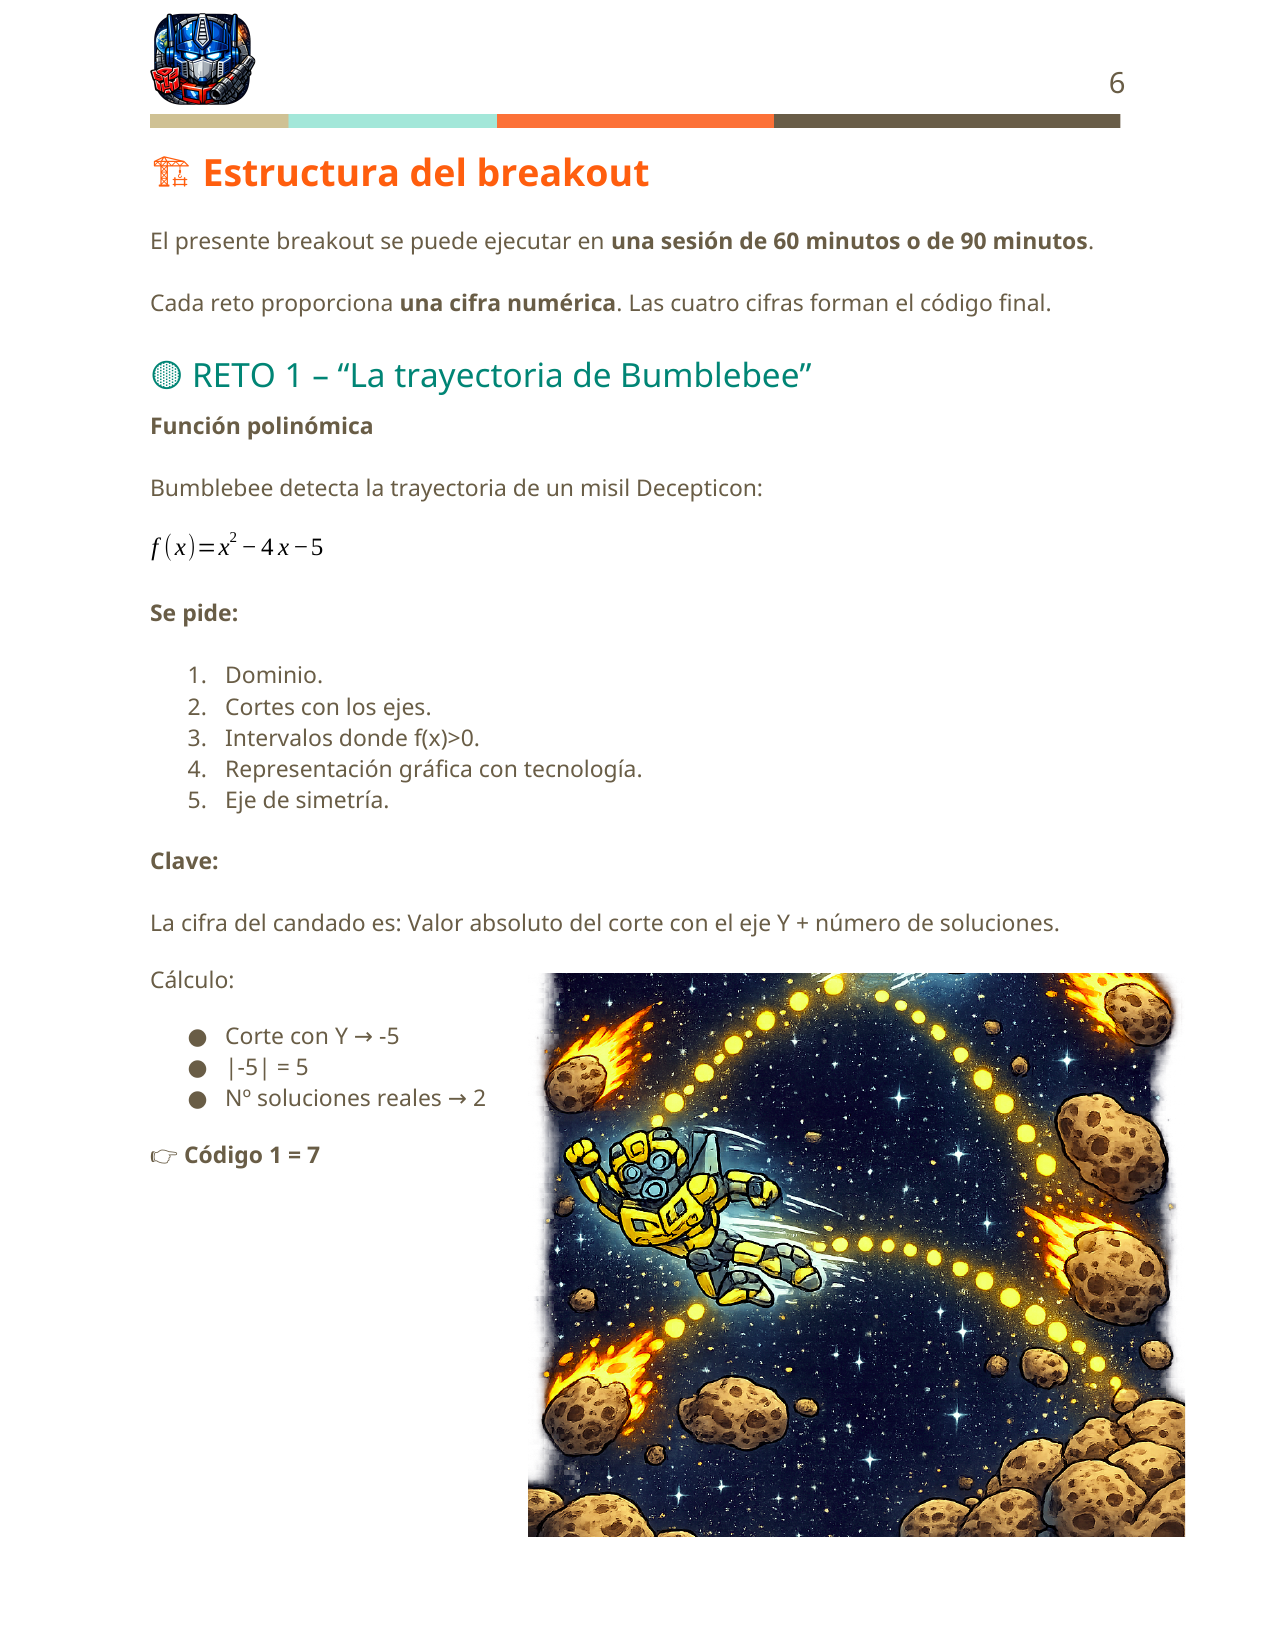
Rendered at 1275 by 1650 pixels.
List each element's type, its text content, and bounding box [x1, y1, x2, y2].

list Eje de simetría. [187, 784, 1125, 816]
list Corte con Y → -5 [187, 1020, 528, 1051]
picture [150, 13, 256, 105]
text Bumblebee detecta la trayectoria de un misil Decepticon: [150, 472, 1125, 503]
subtitle 🟡 RETO 1 – “La trayectoria de Bumblebee” [150, 352, 1125, 397]
text Cálculo: [150, 963, 1125, 995]
text Se pide: [150, 597, 1125, 628]
picture [150, 114, 1121, 128]
text Función polinómica [150, 410, 1125, 441]
text La cifra del candado es: Valor absoluto del corte con el eje Y + número de soluciones. [150, 907, 1125, 938]
list Intervalos donde f(x)>0. [187, 722, 1125, 753]
list Representación gráfica con tecnología. [187, 753, 1125, 784]
list Cortes con los ejes. [187, 691, 1125, 722]
text El presente breakout se puede ejecutar en una sesión de 60 minutos o de 90 minutos. [150, 225, 1125, 256]
picture [528, 973, 1186, 1537]
list |-5| = 5 [187, 1051, 528, 1082]
subtitle 🏗️ Estructura del breakout [150, 146, 1125, 197]
list Dominio. [187, 659, 1125, 691]
text 👉 Código 1 = 7 [150, 1138, 528, 1170]
text Clave: [150, 845, 1125, 876]
text Cada reto proporciona una cifra numérica. Las cuatro cifras forman el código final. [150, 287, 1125, 318]
list Nº soluciones reales → 2 [187, 1082, 528, 1113]
